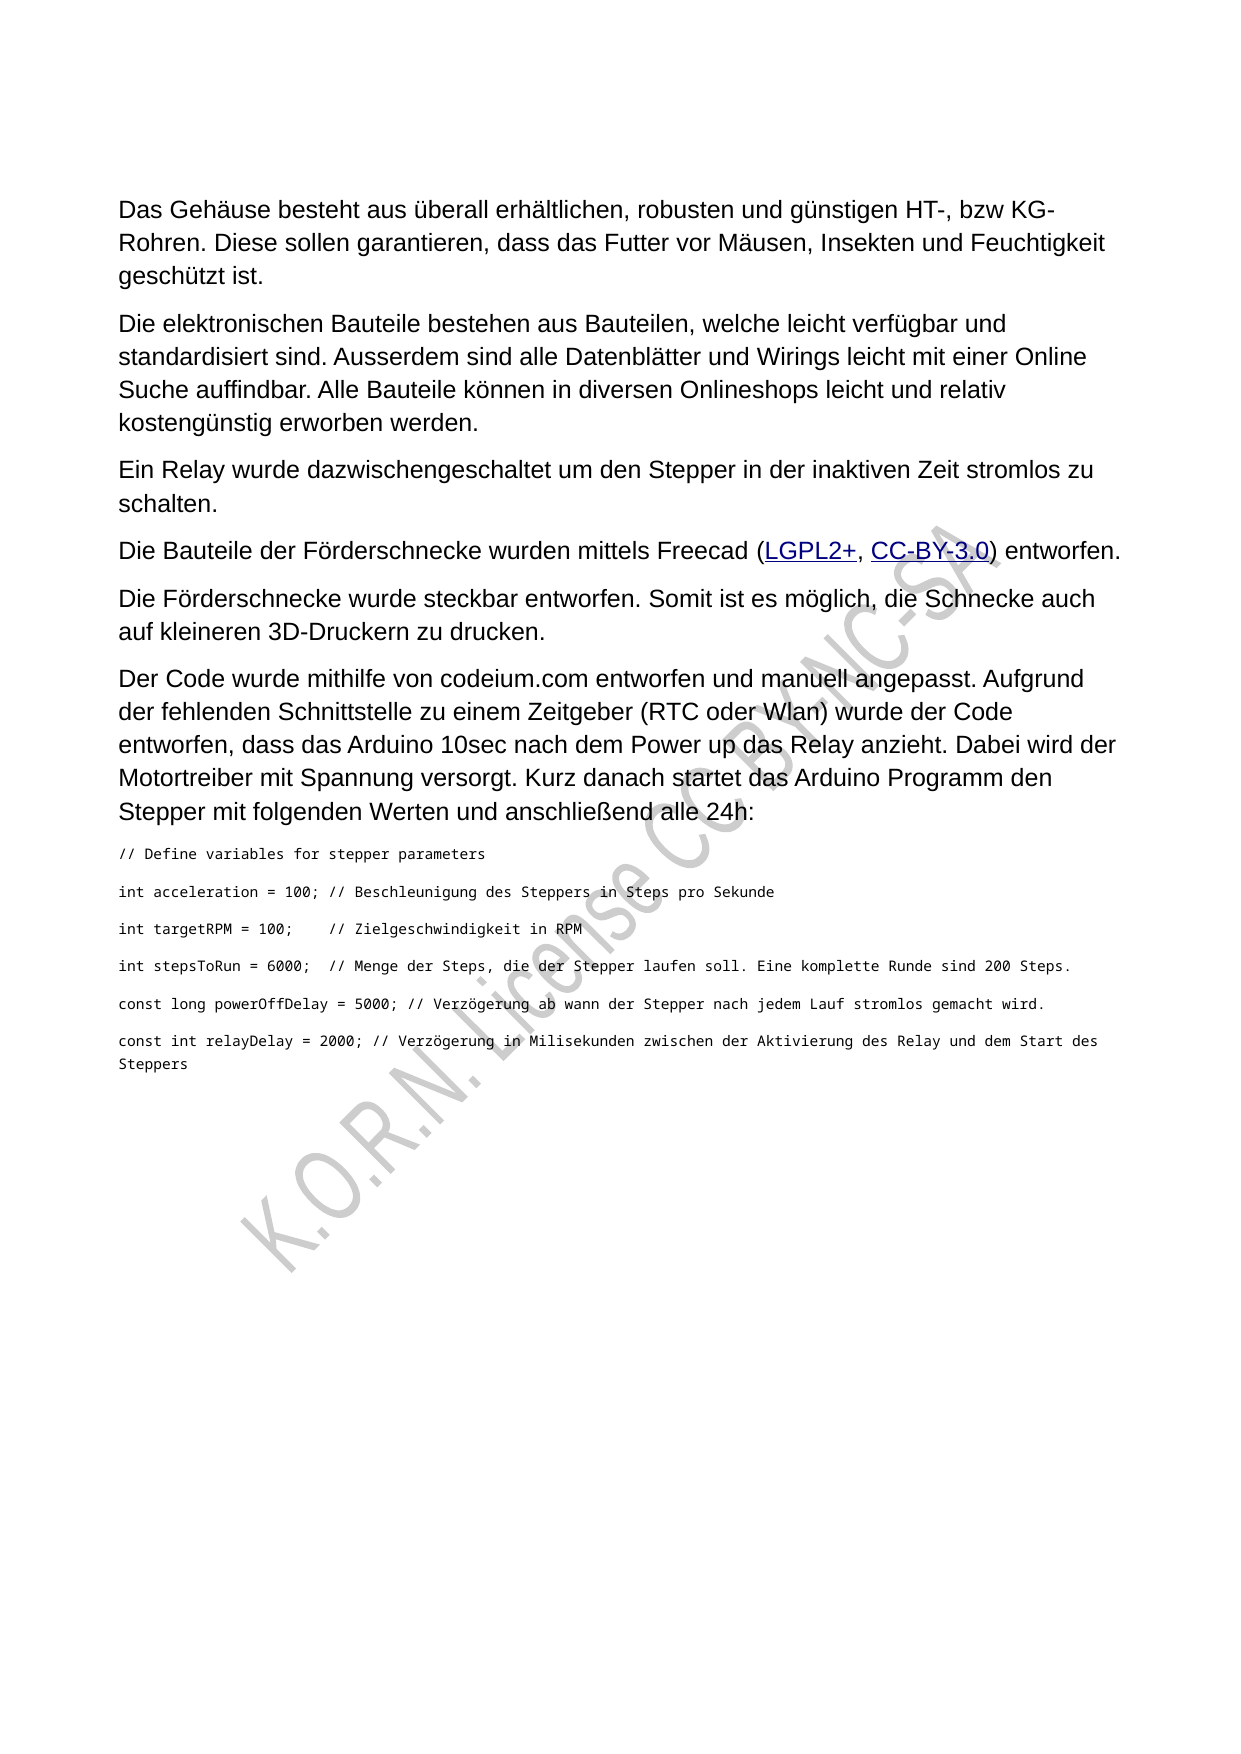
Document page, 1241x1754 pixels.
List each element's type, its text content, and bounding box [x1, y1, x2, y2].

text const long powerOffDelay = 5000; // Verzögerung ab wann der Stepper nach jedem Lauf stromlos gemacht wird. [118, 994, 507, 1013]
text Der Code wurde mithilfe von codeium.com entworfen und manuell angepasst. Aufgrund der fehlenden Schnittstelle zu einem Zeitgeber (RTC oder Wlan) wurde der Code entworfen, dass das Arduino 10sec nach dem Power up das Relay anzieht. Dabei wird der Motortreiber mit Spannung versorgt. Kurz danach startet das Arduino Programm den Stepper mit folgenden Werten und anschließend alle 24h: [118, 664, 1122, 825]
text int stepsToRun = 6000; // Menge der Steps, die der Stepper laufen soll. Eine komplette Runde sind 200 Steps. [118, 956, 540, 976]
text Die Förderschnecke wurde steckbar entworfen. Somit ist es möglich, die Schnecke auch auf kleineren 3D-Druckern zu drucken. [118, 584, 1122, 646]
text int targetRPM = 100; // Zielgeschwindigkeit in RPM [628, 919, 1122, 939]
text const int relayDelay = 2000; // Verzögerung in Milisekunden zwischen der Aktivierung des Relay und dem Start des Steppers [118, 1031, 1122, 1074]
text Ein Relay wurde dazwischengeschaltet um den Stepper in der inaktiven Zeit stromlos zu schalten. [118, 456, 1122, 517]
text int acceleration = 100; // Beschleunigung des Steppers in Steps pro Sekunde [633, 881, 1122, 901]
text Das Gehäuse besteht aus überall erhältlichen, robusten und günstigen HT-, bzw KG-Rohren. Diese sollen garantieren, dass das Futter vor Mäusen, Insekten und Feuchtigkeit geschützt ist. [118, 195, 1122, 290]
text int targetRPM = 100; // Zielgeschwindigkeit in RPM [118, 919, 564, 939]
text const long powerOffDelay = 5000; // Verzögerung ab wann der Stepper nach jedem Lauf stromlos gemacht wird. [553, 994, 1122, 1013]
text // Define variables for stepper parameters [118, 844, 674, 864]
text int acceleration = 100; // Beschleunigung des Steppers in Steps pro Sekunde [118, 881, 624, 901]
text Die elektronischen Bauteile bestehen aus Bauteilen, welche leicht verfügbar und standardisiert sind. Ausserdem sind alle Datenblätter und Wirings leicht mit einer Online Suche auffindbar. Alle Bauteile können in diversen Onlineshops leicht und relativ kostengünstig erworben werden. [118, 309, 1122, 437]
text Die Bauteile der Förderschnecke wurden mittels Freecad (LGPL2+, CC-BY-3.0) entworfen. [118, 536, 947, 565]
text [704, 844, 1122, 864]
text int stepsToRun = 6000; // Menge der Steps, die der Stepper laufen soll. Eine komplette Runde sind 200 Steps. [554, 956, 1122, 976]
text Die Bauteile der Förderschnecke wurden mittels Freecad (LGPL2+, CC-BY-3.0) entworfen. [957, 536, 1122, 565]
